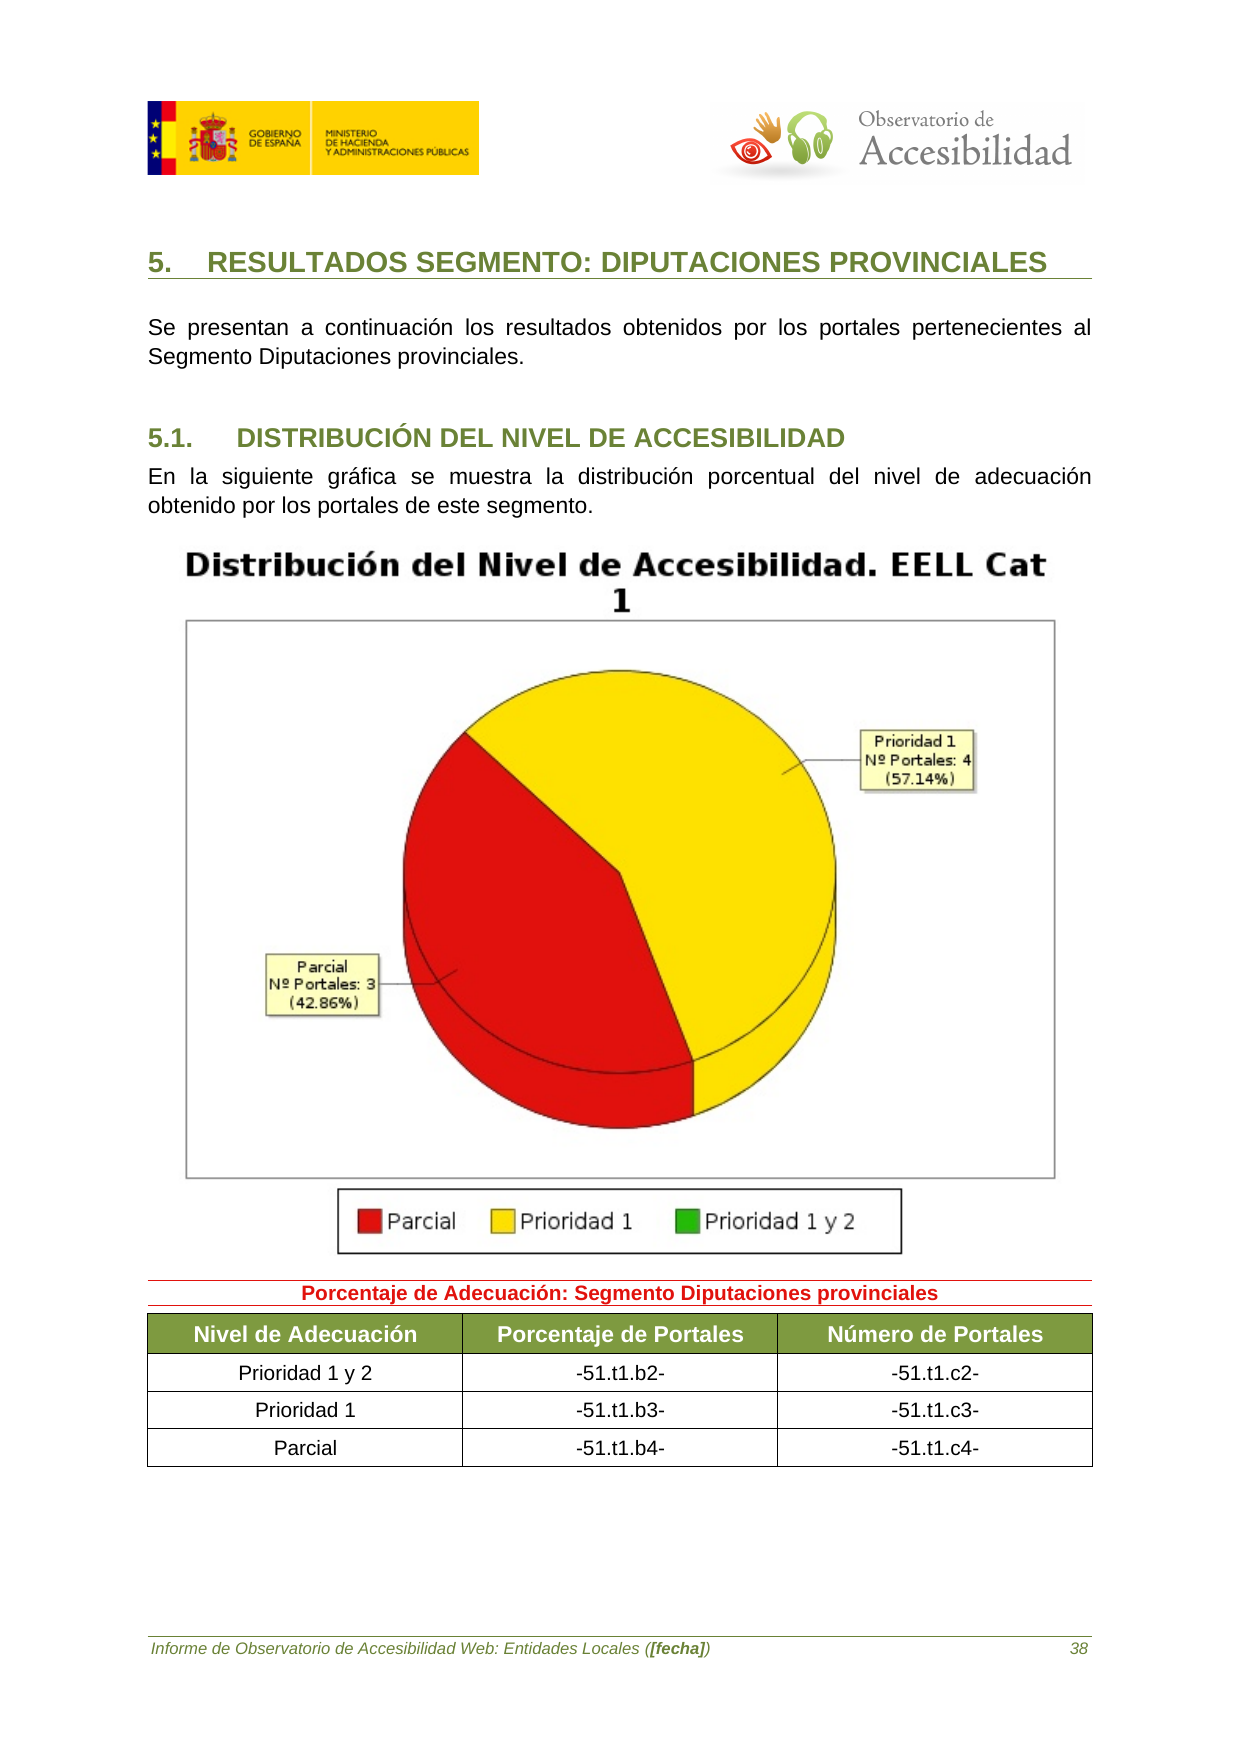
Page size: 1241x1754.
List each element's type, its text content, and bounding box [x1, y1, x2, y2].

picture [710, 102, 1086, 185]
table_header Nivel de Adecuación [148, 1314, 462, 1353]
table_cell -51.t1.c3- [778, 1392, 1092, 1428]
table_cell Prioridad 1 y 2 [148, 1354, 462, 1391]
table_cell Prioridad 1 [148, 1392, 462, 1428]
picture [147, 101, 479, 175]
table_header Número de Portales [778, 1314, 1092, 1353]
subtitle Distribución del nivel de accesibilidad [148, 422, 1092, 453]
table_cell -51.t1.c4- [778, 1429, 1092, 1466]
subtitle Resultados Segmento: Diputaciones provinciales [148, 245, 1092, 278]
table_cell -51.t1.c2- [778, 1354, 1092, 1391]
table_cell -51.t1.b2- [463, 1354, 777, 1391]
table_cell Parcial [148, 1429, 462, 1466]
text Se presentan a continuación los resultados obtenidos por los portales pertenecientes al Segmento Diputaciones provinciales. [148, 314, 1092, 369]
table_cell -51.t1.b3- [463, 1392, 777, 1428]
picture [178, 545, 1062, 1256]
text Porcentaje de Adecuación: Segmento Diputaciones provinciales [148, 1281, 1092, 1305]
text En la siguiente gráfica se muestra la distribución porcentual del nivel de adecuación obtenido por los portales de este segmento. [148, 463, 1092, 518]
table_header Porcentaje de Portales [463, 1314, 777, 1353]
table_cell -51.t1.b4- [463, 1429, 777, 1466]
